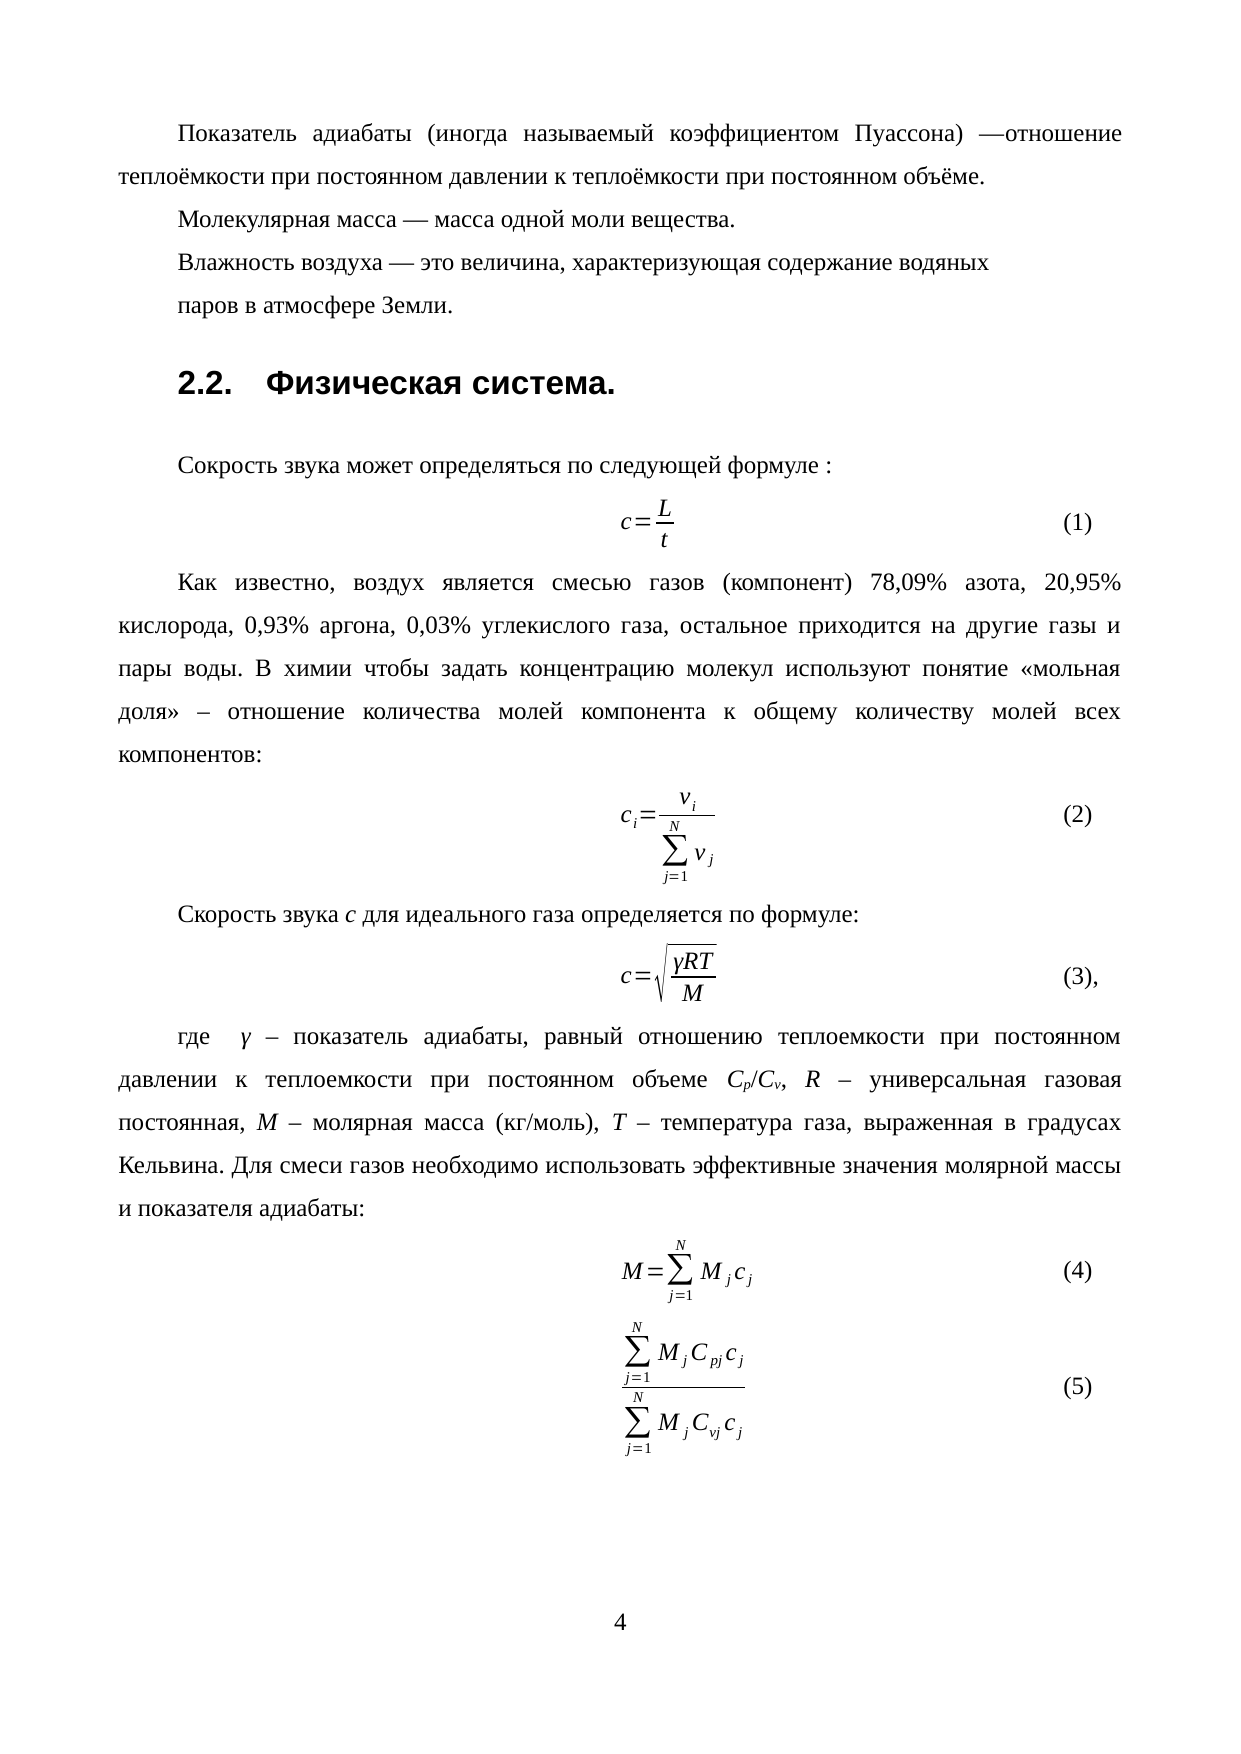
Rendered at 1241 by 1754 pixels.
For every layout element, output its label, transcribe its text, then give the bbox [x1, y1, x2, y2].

text Показатель адиабаты (иногда называемый коэффициентом Пуассона) —отношение теплоёмкости при постоянном давлении к теплоёмкости при постоянном объёме. [118, 118, 1122, 190]
text Скорость звука c для идеального газа определяется по формуле: [118, 899, 1122, 928]
text где γ – показатель адиабаты, равный отношению теплоемкости при постоянном давлении к теплоемкости при постоянном объеме Cp/Cv, R – универсальная газовая постоянная, M – молярная масса (кг/моль), T – температура газа, выраженная в градусах Кельвина. Для смеси газов необходимо использовать эффективные значения молярной массы и показателя адиабаты: [118, 1021, 1122, 1222]
text (1) [118, 493, 1122, 552]
text Как известно, воздух является смесью газов (компонент) 78,09% азота, 20,95% кислорода, 0,93% аргона, 0,03% углекислого газа, остальное приходится на другие газы и пары воды. В химии чтобы задать концентрацию молекул используют понятие «мольная доля» – отношение количества молей компонента к общему количеству молей всех компонентов: [118, 567, 1122, 768]
text (4) [118, 1237, 1122, 1304]
text паров в атмосфере Земли. [118, 291, 1122, 319]
text (5) [118, 1318, 1122, 1457]
text (3), [118, 942, 1122, 1007]
text Сокрость звука может определяться по следующей формуле : [118, 450, 1122, 479]
text Молекулярная масса — масса одной моли вещества. [118, 204, 1122, 233]
subtitle Физическая система. [118, 363, 1122, 402]
text Влажность воздуха — это величина, характеризующая содержание водяных [118, 247, 1122, 276]
text (2) [118, 782, 1122, 885]
